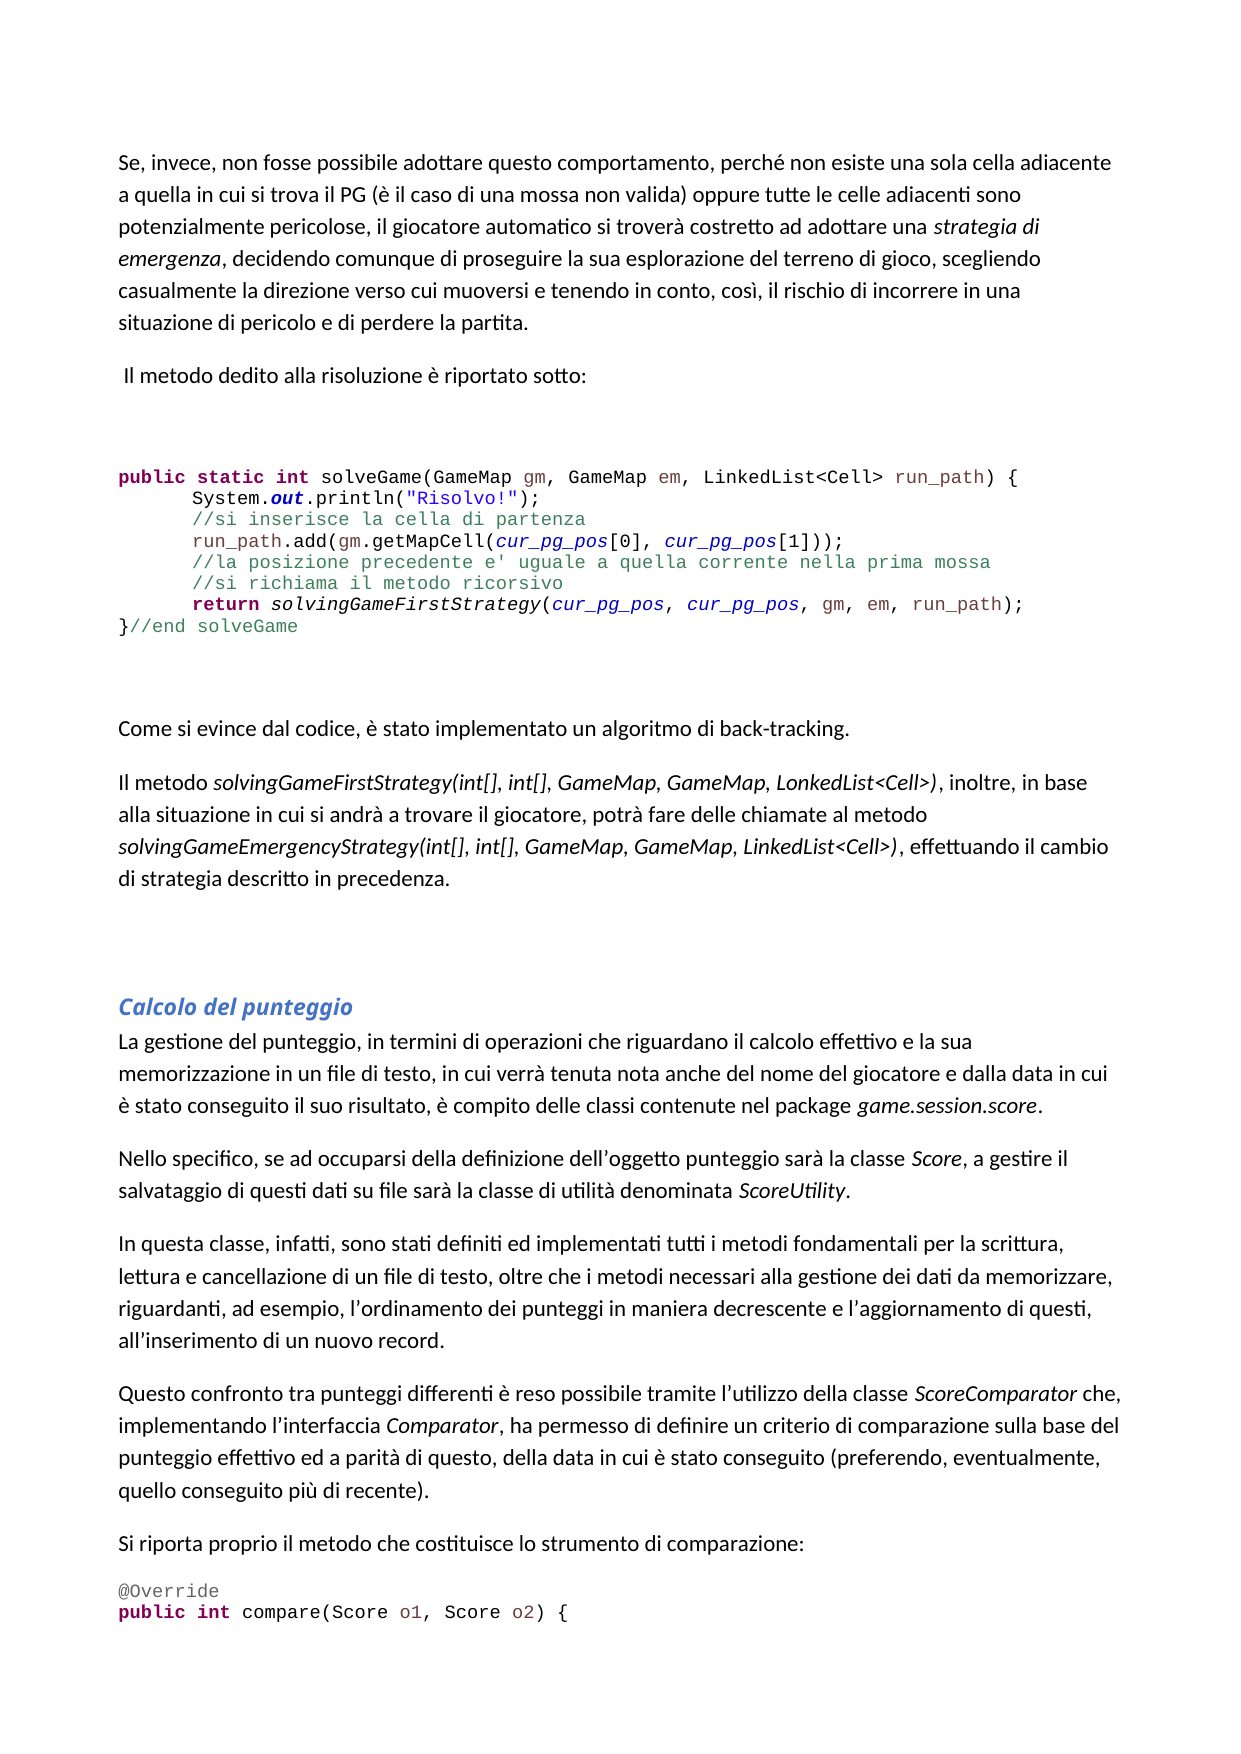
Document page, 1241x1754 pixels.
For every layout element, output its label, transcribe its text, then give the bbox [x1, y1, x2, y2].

subtitle Calcolo del punteggio [118, 991, 1122, 1022]
text Il metodo dedito alla risoluzione è riportato sotto: [118, 362, 1122, 389]
text Si riporta proprio il metodo che costituisce lo strumento di comparazione: [118, 1529, 1122, 1557]
text //la posizione precedente e' uguale a quella corrente nella prima mossa [118, 553, 1122, 574]
text //si inserisce la cella di partenza [118, 510, 1122, 531]
text public static int solveGame(GameMap gm, GameMap em, LinkedList<Cell> run_path) { [118, 468, 1122, 489]
text Come si evince dal codice, è stato implementato un algoritmo di back-tracking. [118, 714, 1122, 743]
text }//end solveGame [118, 616, 1122, 638]
text Il metodo solvingGameFirstStrategy(int[], int[], GameMap, GameMap, LonkedList<Cell>), inoltre, in base alla situazione in cui si andrà a trovare il giocatore, potrà fare delle chiamate al metodo solvingGameEmergencyStrategy(int[], int[], GameMap, GameMap, LinkedList<Cell>), effettuando il cambio di strategia descritto in precedenza. [118, 768, 1122, 892]
text In questa classe, infatti, sono stati definiti ed implementati tutti i metodi fondamentali per la scrittura, lettura e cancellazione di un file di testo, oltre che i metodi necessari alla gestione dei dati da memorizzare, riguardanti, ad esempio, l’ordinamento dei punteggi in maniera decrescente e l’aggiornamento di questi, all’inserimento di un nuovo record. [118, 1229, 1122, 1354]
text @Override [118, 1582, 1122, 1603]
text Se, invece, non fosse possibile adottare questo comportamento, perché non esiste una sola cella adiacente a quella in cui si trova il PG (è il caso di una mossa non valida) oppure tutte le celle adiacenti sono potenzialmente pericolose, il giocatore automatico si troverà costretto ad adottare una strategia di emergenza, decidendo comunque di proseguire la sua esplorazione del terreno di gioco, scegliendo casualmente la direzione verso cui muoversi e tenendo in conto, così, il rischio di incorrere in una situazione di pericolo e di perdere la partita. [118, 148, 1122, 337]
text public int compare(Score o1, Score o2) { [118, 1603, 1122, 1624]
text run_path.add(gm.getMapCell(cur_pg_pos[0], cur_pg_pos[1])); [118, 531, 1122, 553]
text Nello specifico, se ad occuparsi della definizione dell’oggetto punteggio sarà la classe Score, a gestire il salvataggio di questi dati su file sarà la classe di utilità denominata ScoreUtility. [118, 1144, 1122, 1204]
text System.out.println("Risolvo!"); [118, 489, 1122, 510]
text Questo confronto tra punteggi differenti è reso possibile tramite l’utilizzo della classe ScoreComparator che, implementando l’interfaccia Comparator, ha permesso di definire un criterio di comparazione sulla base del punteggio effettivo ed a parità di questo, della data in cui è stato conseguito (preferendo, eventualmente, quello conseguito più di recente). [118, 1379, 1122, 1504]
text La gestione del punteggio, in termini di operazioni che riguardano il calcolo effettivo e la sua memorizzazione in un file di testo, in cui verrà tenuta nota anche del nome del giocatore e dalla data in cui è stato conseguito il suo risultato, è compito delle classi contenute nel package game.session.score. [118, 1027, 1122, 1119]
text //si richiama il metodo ricorsivo [118, 574, 1122, 595]
text return solvingGameFirstStrategy(cur_pg_pos, cur_pg_pos, gm, em, run_path); [118, 595, 1122, 616]
